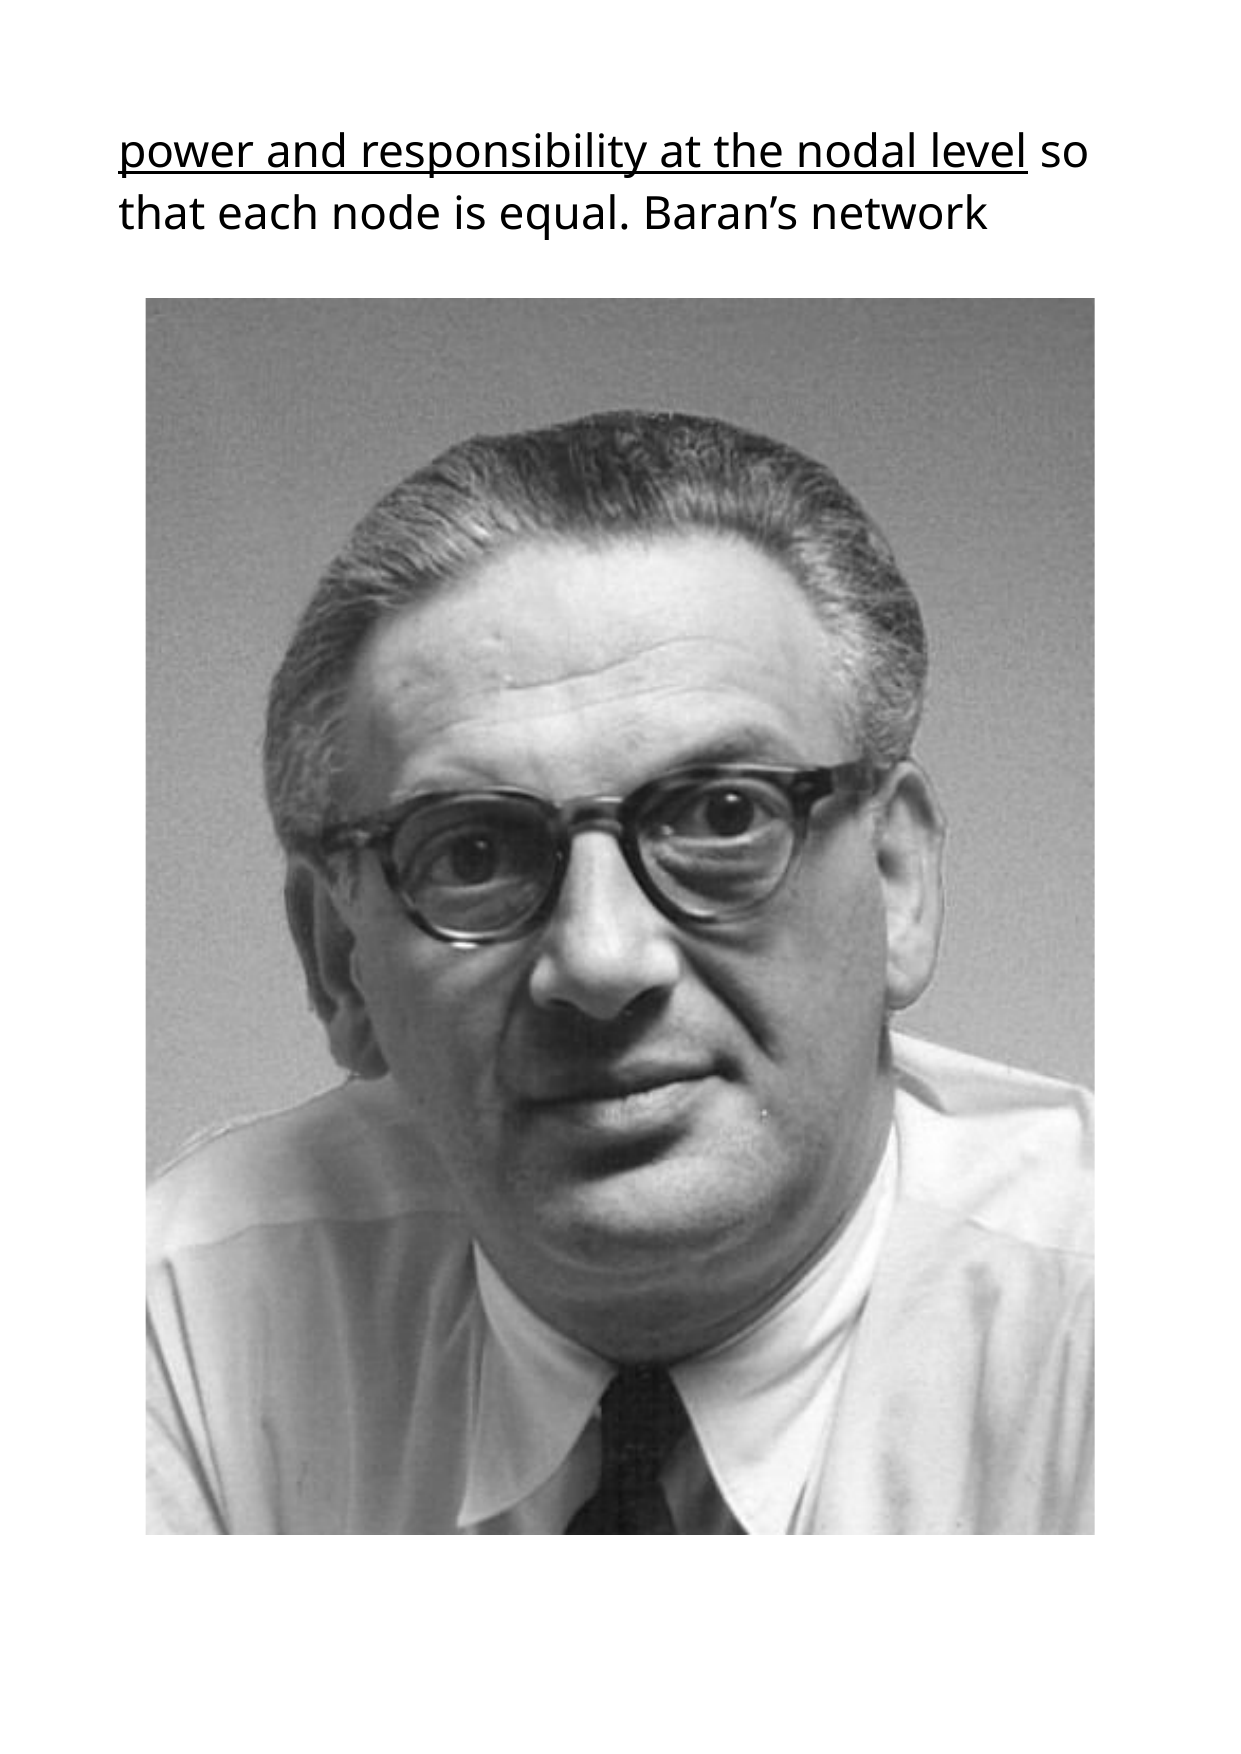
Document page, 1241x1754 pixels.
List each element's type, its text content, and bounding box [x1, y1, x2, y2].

picture [145, 298, 1095, 1535]
text power and responsibility at the nodal level so that each node is equal. Baran’s network [118, 118, 1122, 243]
